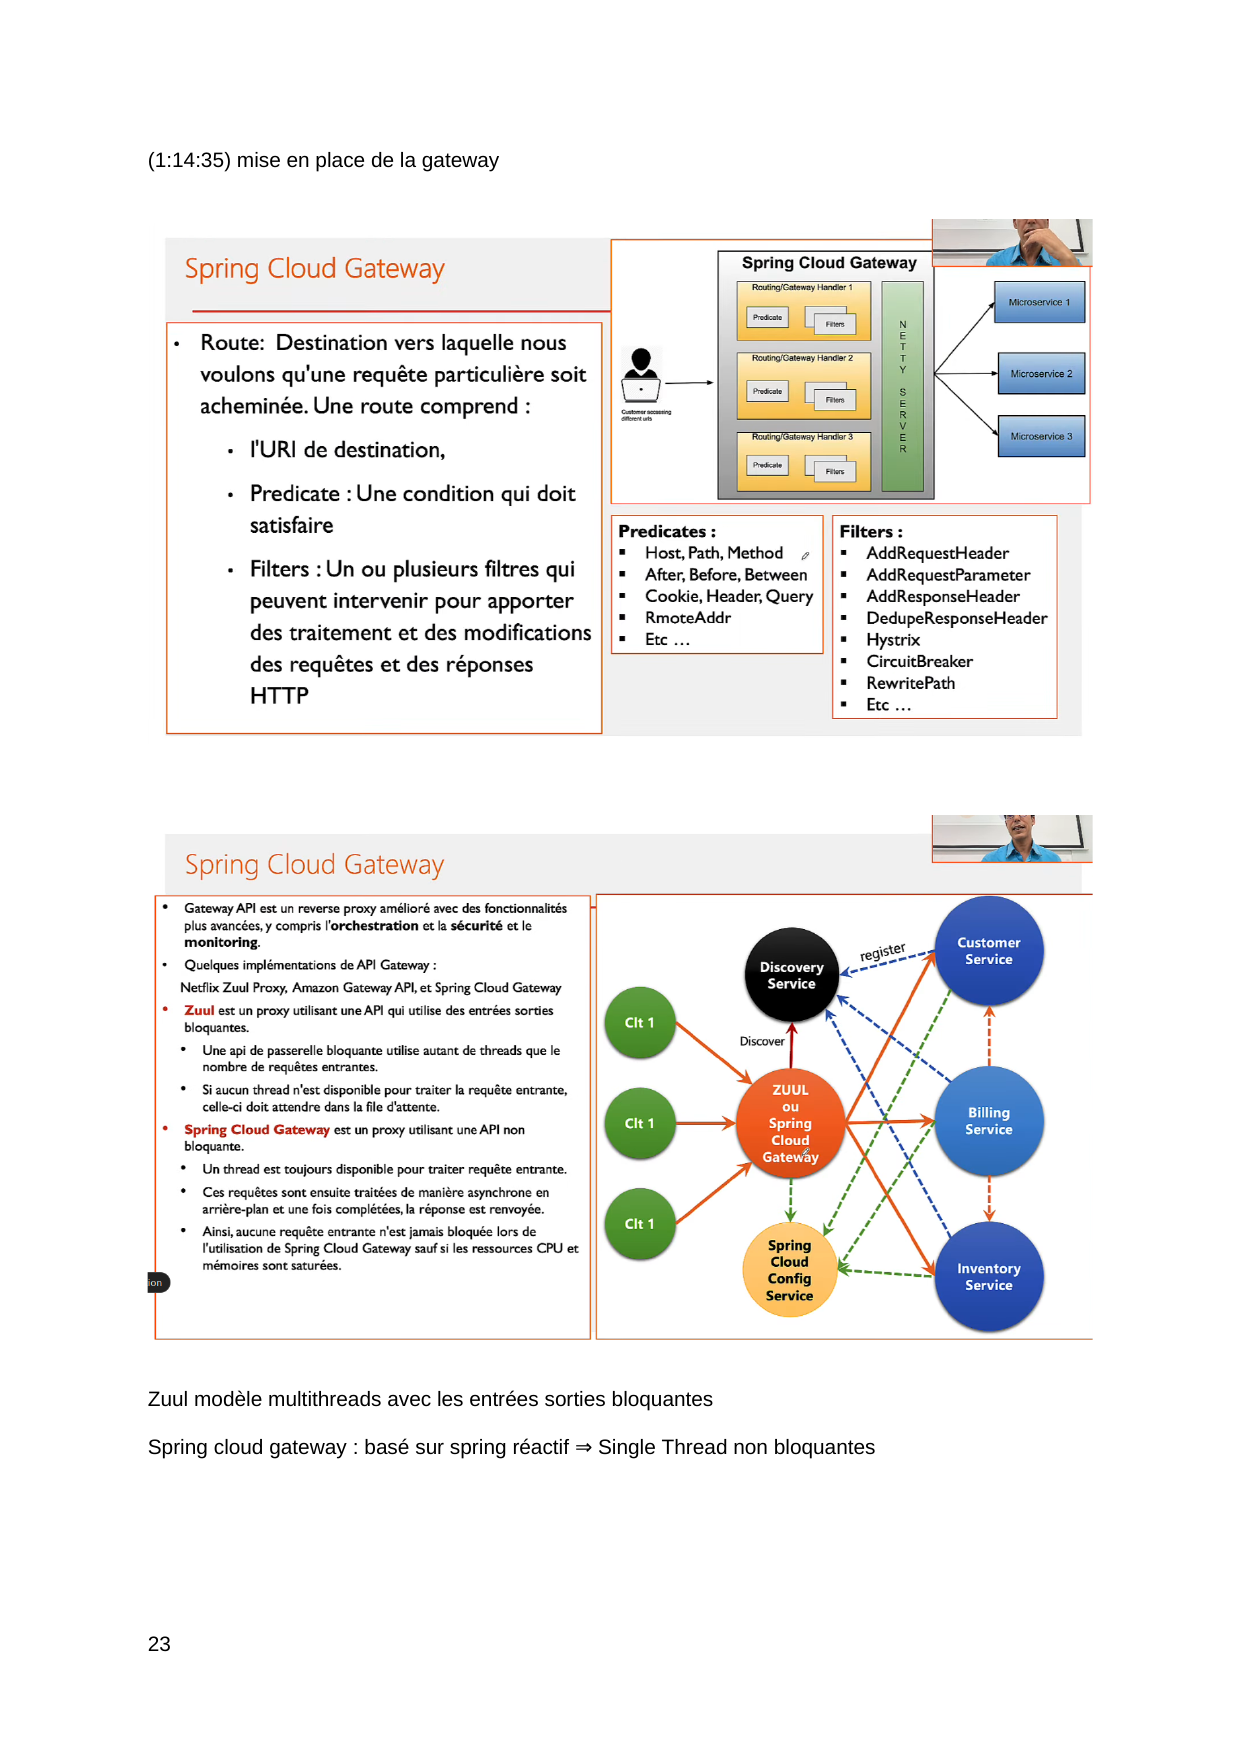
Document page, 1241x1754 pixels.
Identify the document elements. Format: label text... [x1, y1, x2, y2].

text (1:14:35) mise en place de la gateway [148, 148, 1093, 172]
picture [147, 815, 1093, 1340]
picture [147, 219, 1093, 744]
text Spring cloud gateway : basé sur spring réactif ⇒ Single Thread non bloquantes [148, 1435, 1093, 1459]
text Zuul modèle multithreads avec les entrées sorties bloquantes [148, 1387, 1093, 1411]
